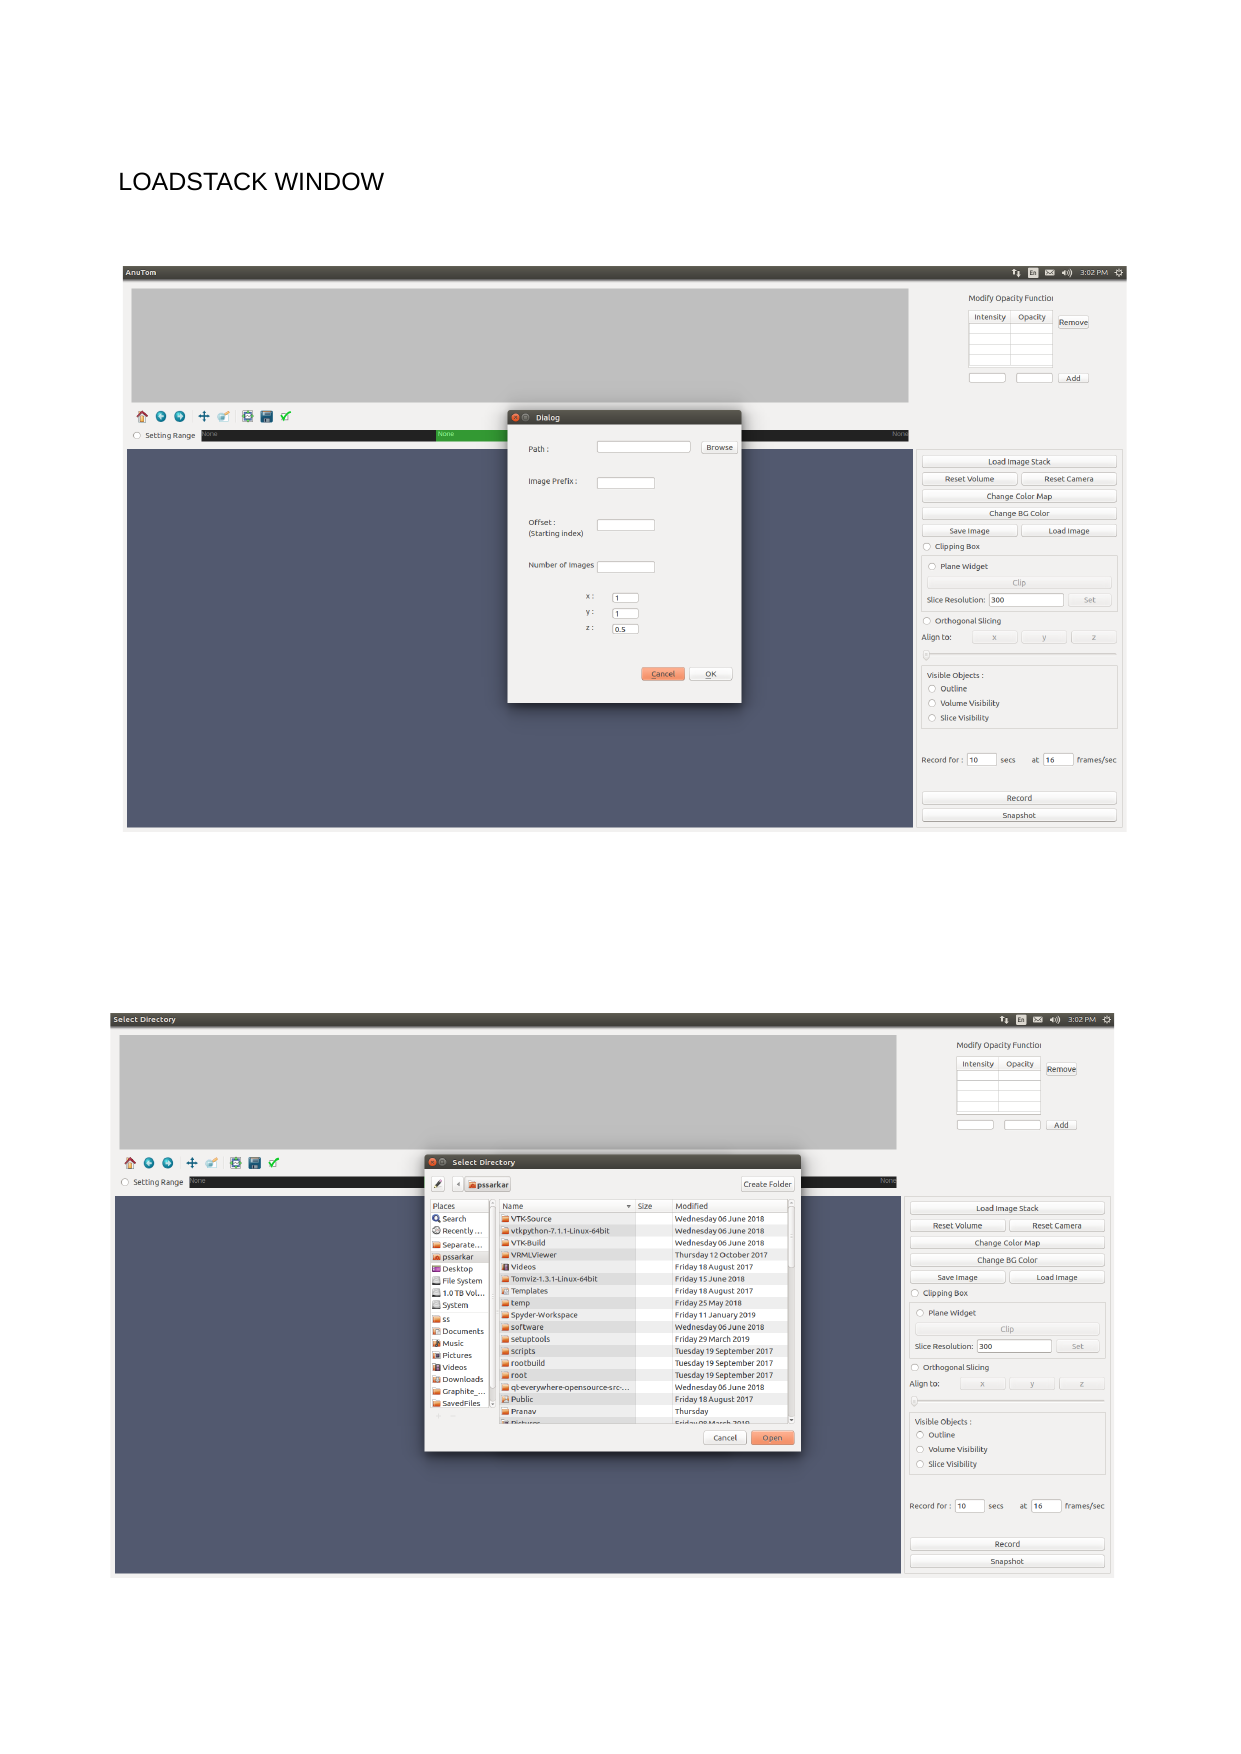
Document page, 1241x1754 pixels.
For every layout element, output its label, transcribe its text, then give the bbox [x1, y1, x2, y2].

picture [122, 266, 1127, 832]
picture [110, 1013, 1115, 1578]
text LOADSTACK WINDOW [118, 167, 1122, 196]
